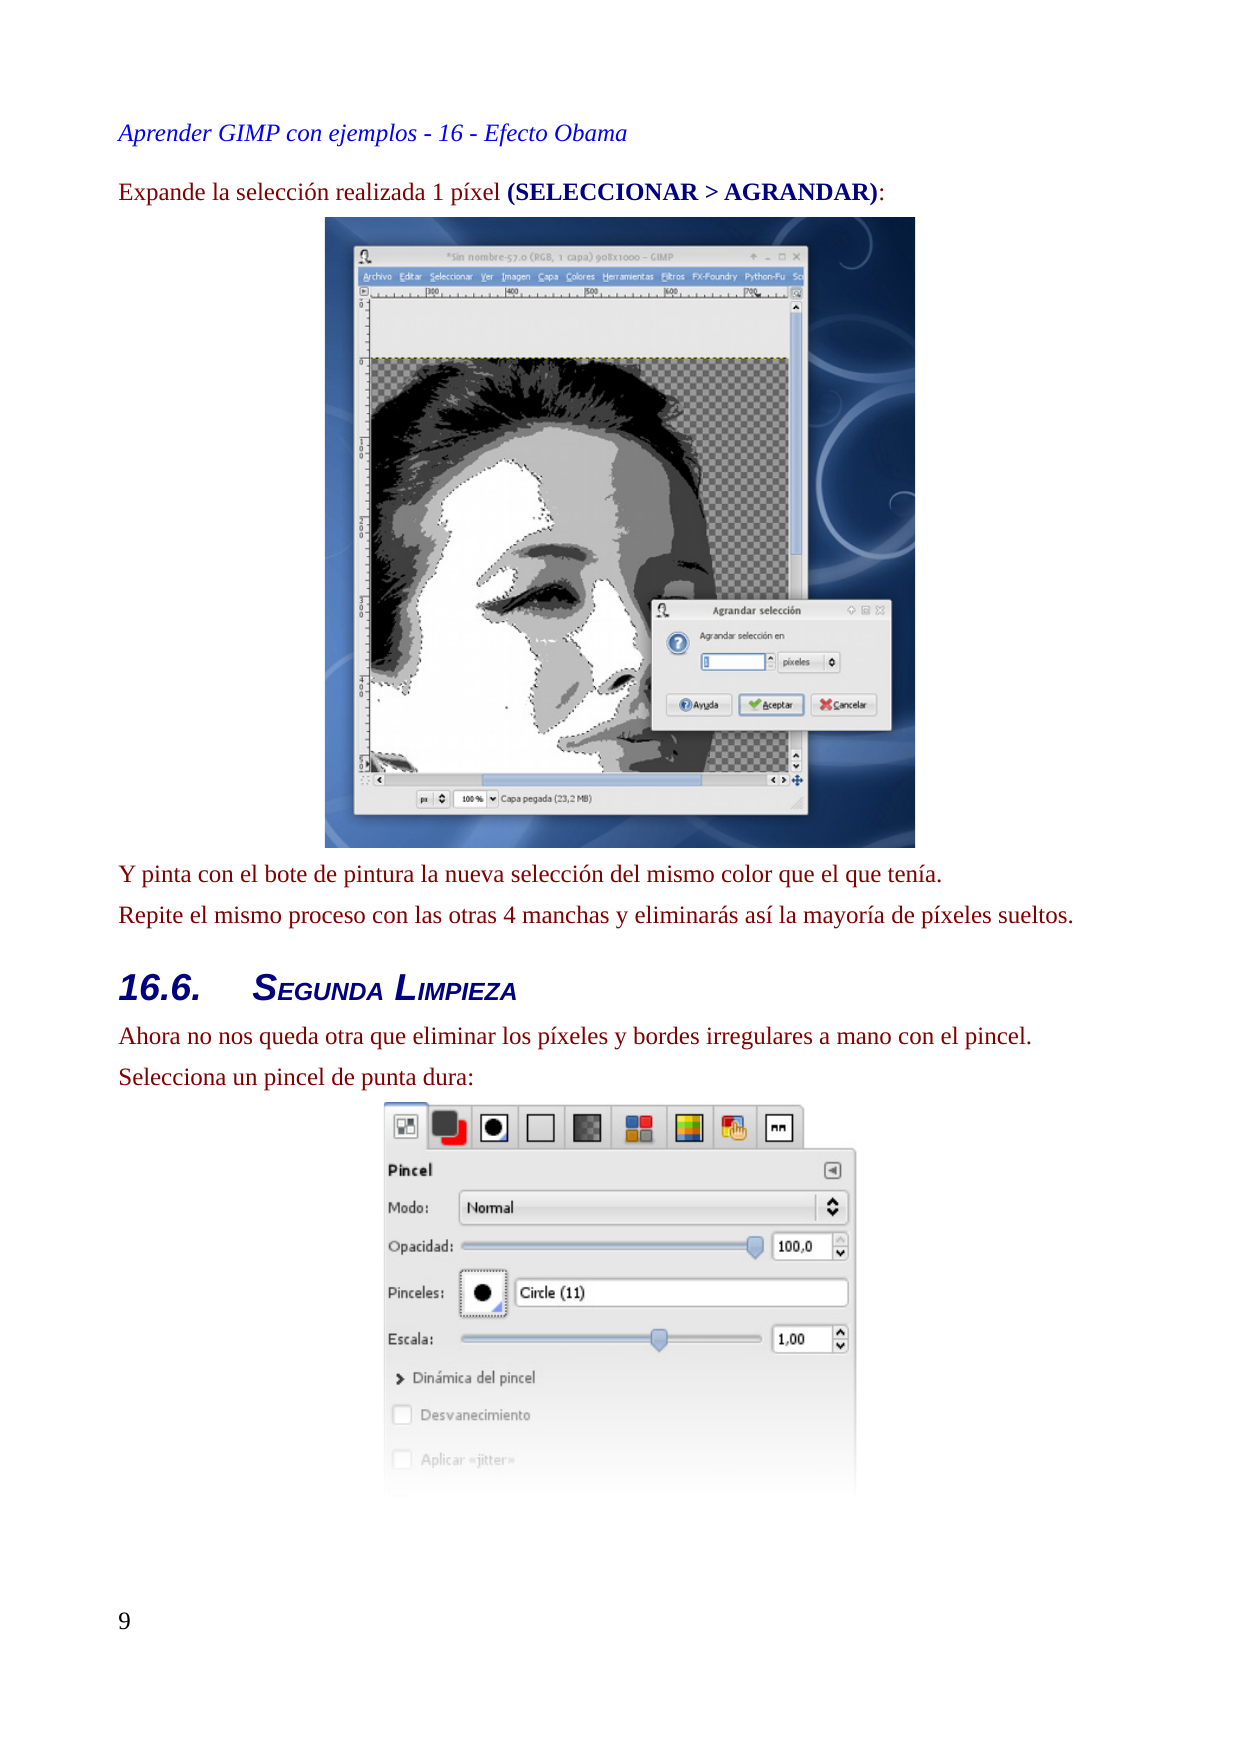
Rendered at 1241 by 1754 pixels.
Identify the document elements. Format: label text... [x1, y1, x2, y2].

text Ahora no nos queda otra que eliminar los píxeles y bordes irregulares a mano con el pincel. [118, 1021, 1122, 1050]
picture [324, 217, 916, 848]
subtitle Segunda Limpieza [118, 966, 1122, 1009]
text Repite el mismo proceso con las otras 4 manchas y eliminarás así la mayoría de píxeles sueltos. [118, 900, 1122, 929]
picture [383, 1102, 857, 1541]
text Expande la selección realizada 1 píxel (SELECCIONAR > AGRANDAR): [118, 177, 1122, 206]
text Selecciona un pincel de punta dura: [118, 1062, 1122, 1090]
text Y pinta con el bote de pintura la nueva selección del mismo color que el que tenía. [118, 859, 1122, 888]
